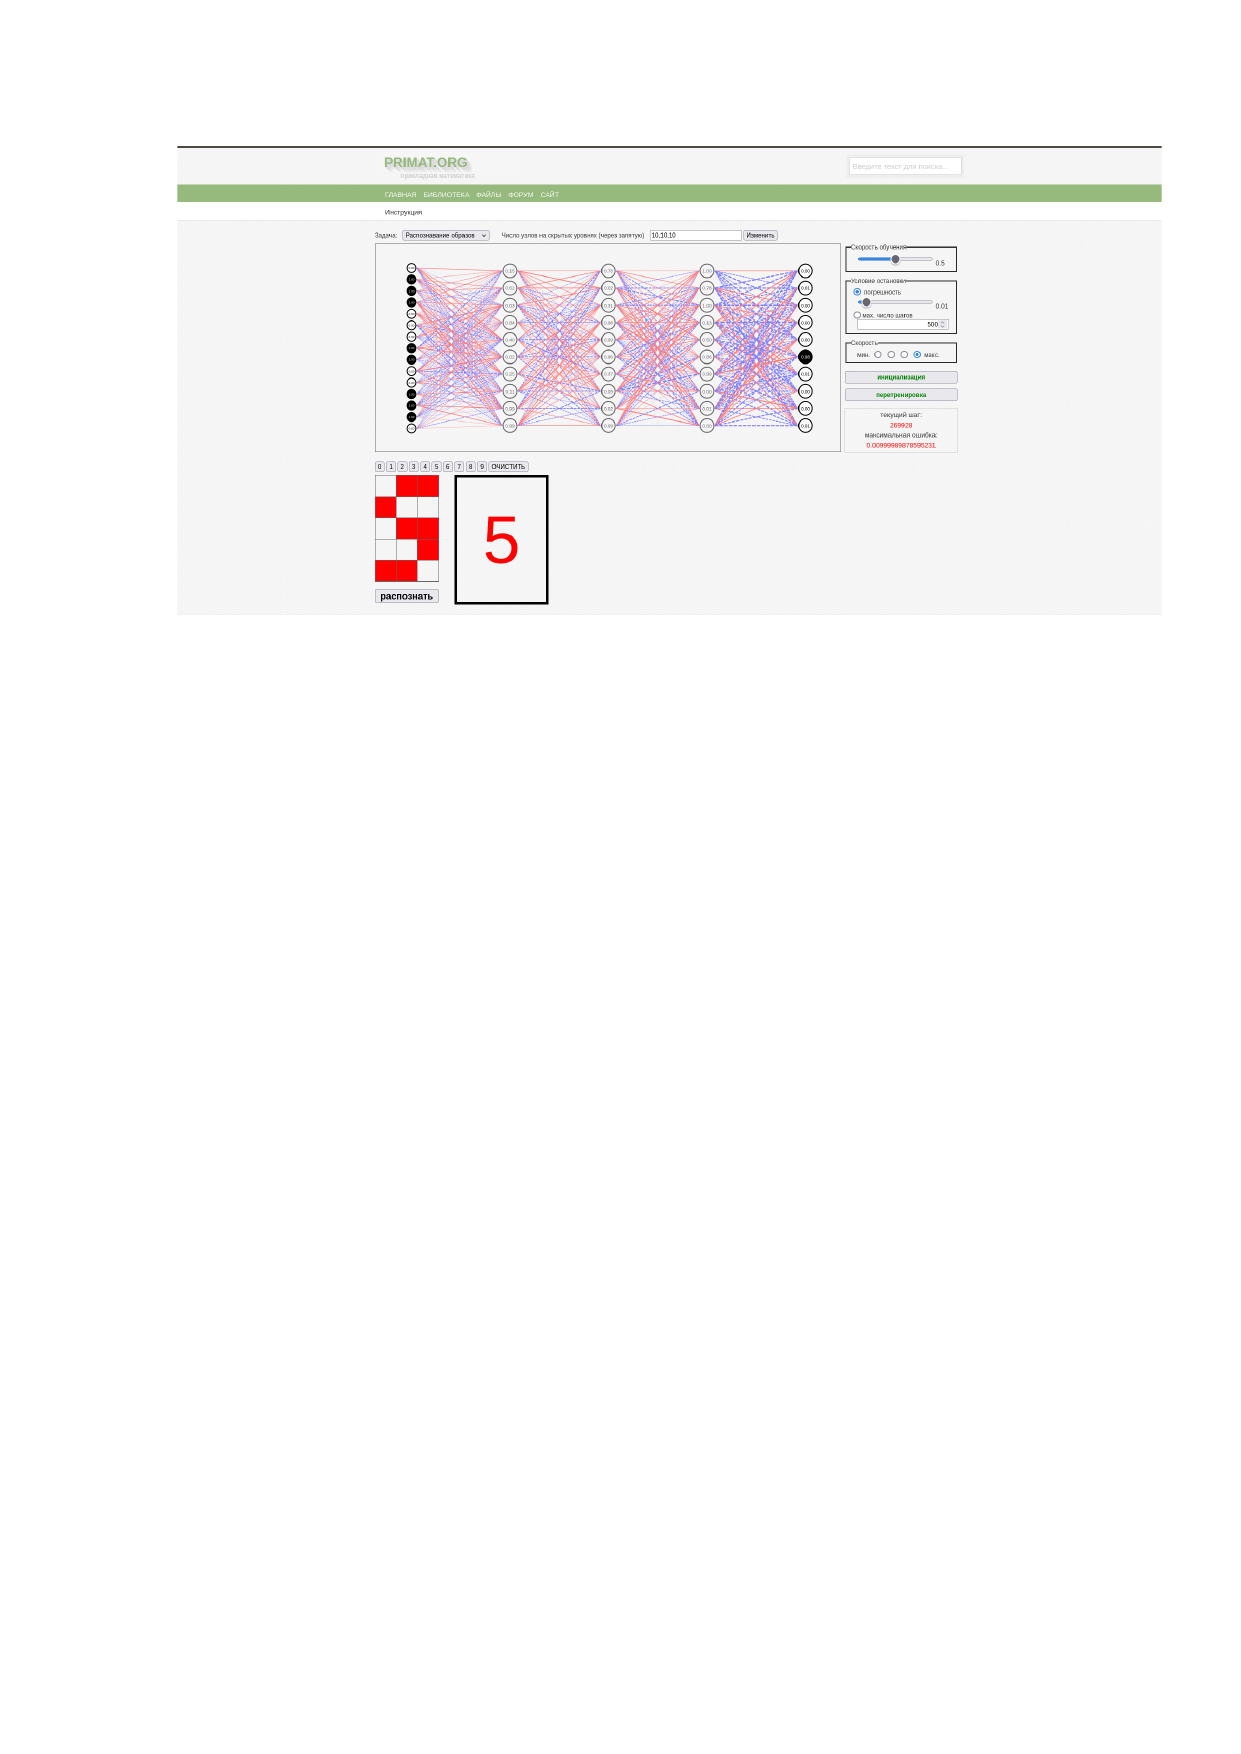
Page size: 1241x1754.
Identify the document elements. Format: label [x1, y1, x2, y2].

picture [177, 146, 1162, 625]
